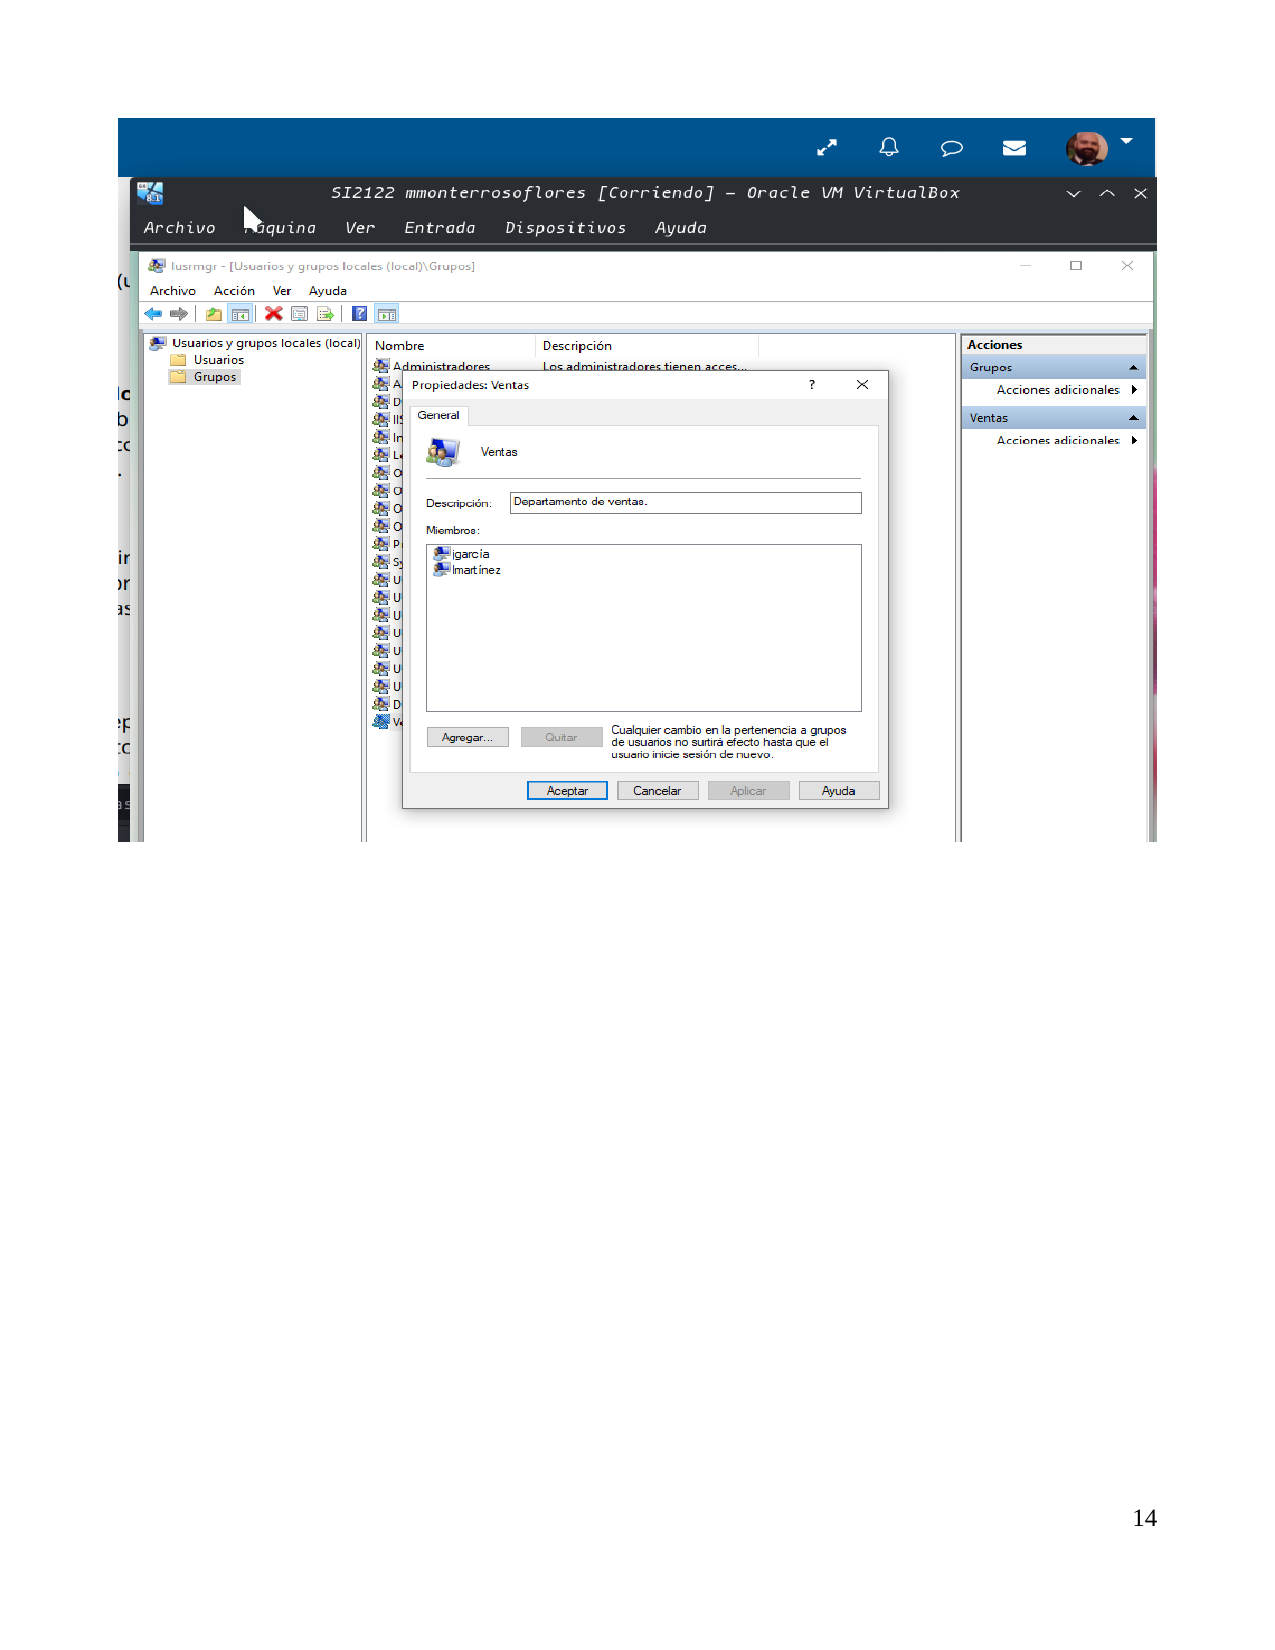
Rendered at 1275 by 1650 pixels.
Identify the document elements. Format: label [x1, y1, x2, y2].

table_header [118, 842, 1157, 871]
picture [118, 118, 1157, 842]
